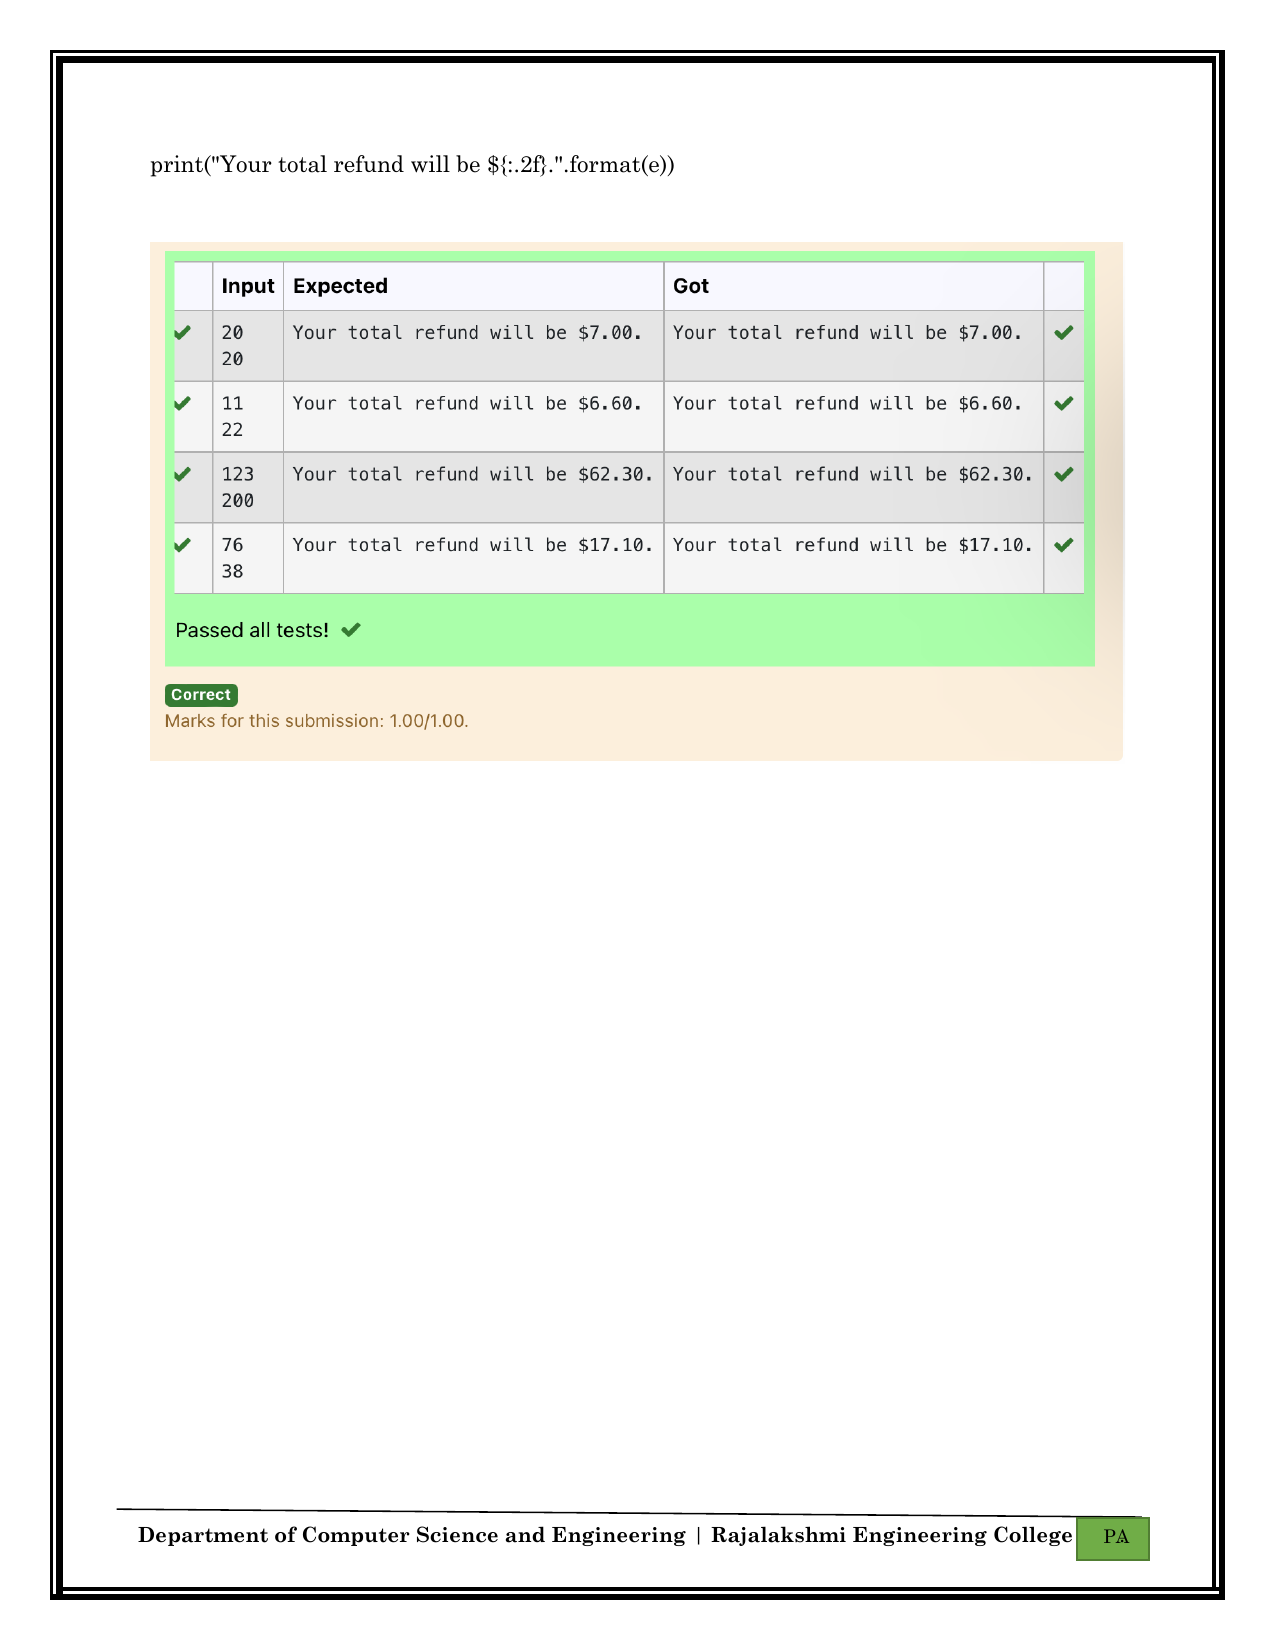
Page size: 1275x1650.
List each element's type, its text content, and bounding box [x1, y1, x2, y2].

text print("Your total refund will be ${:.2f}.".format(e)) [150, 150, 1125, 178]
picture [150, 242, 1125, 764]
